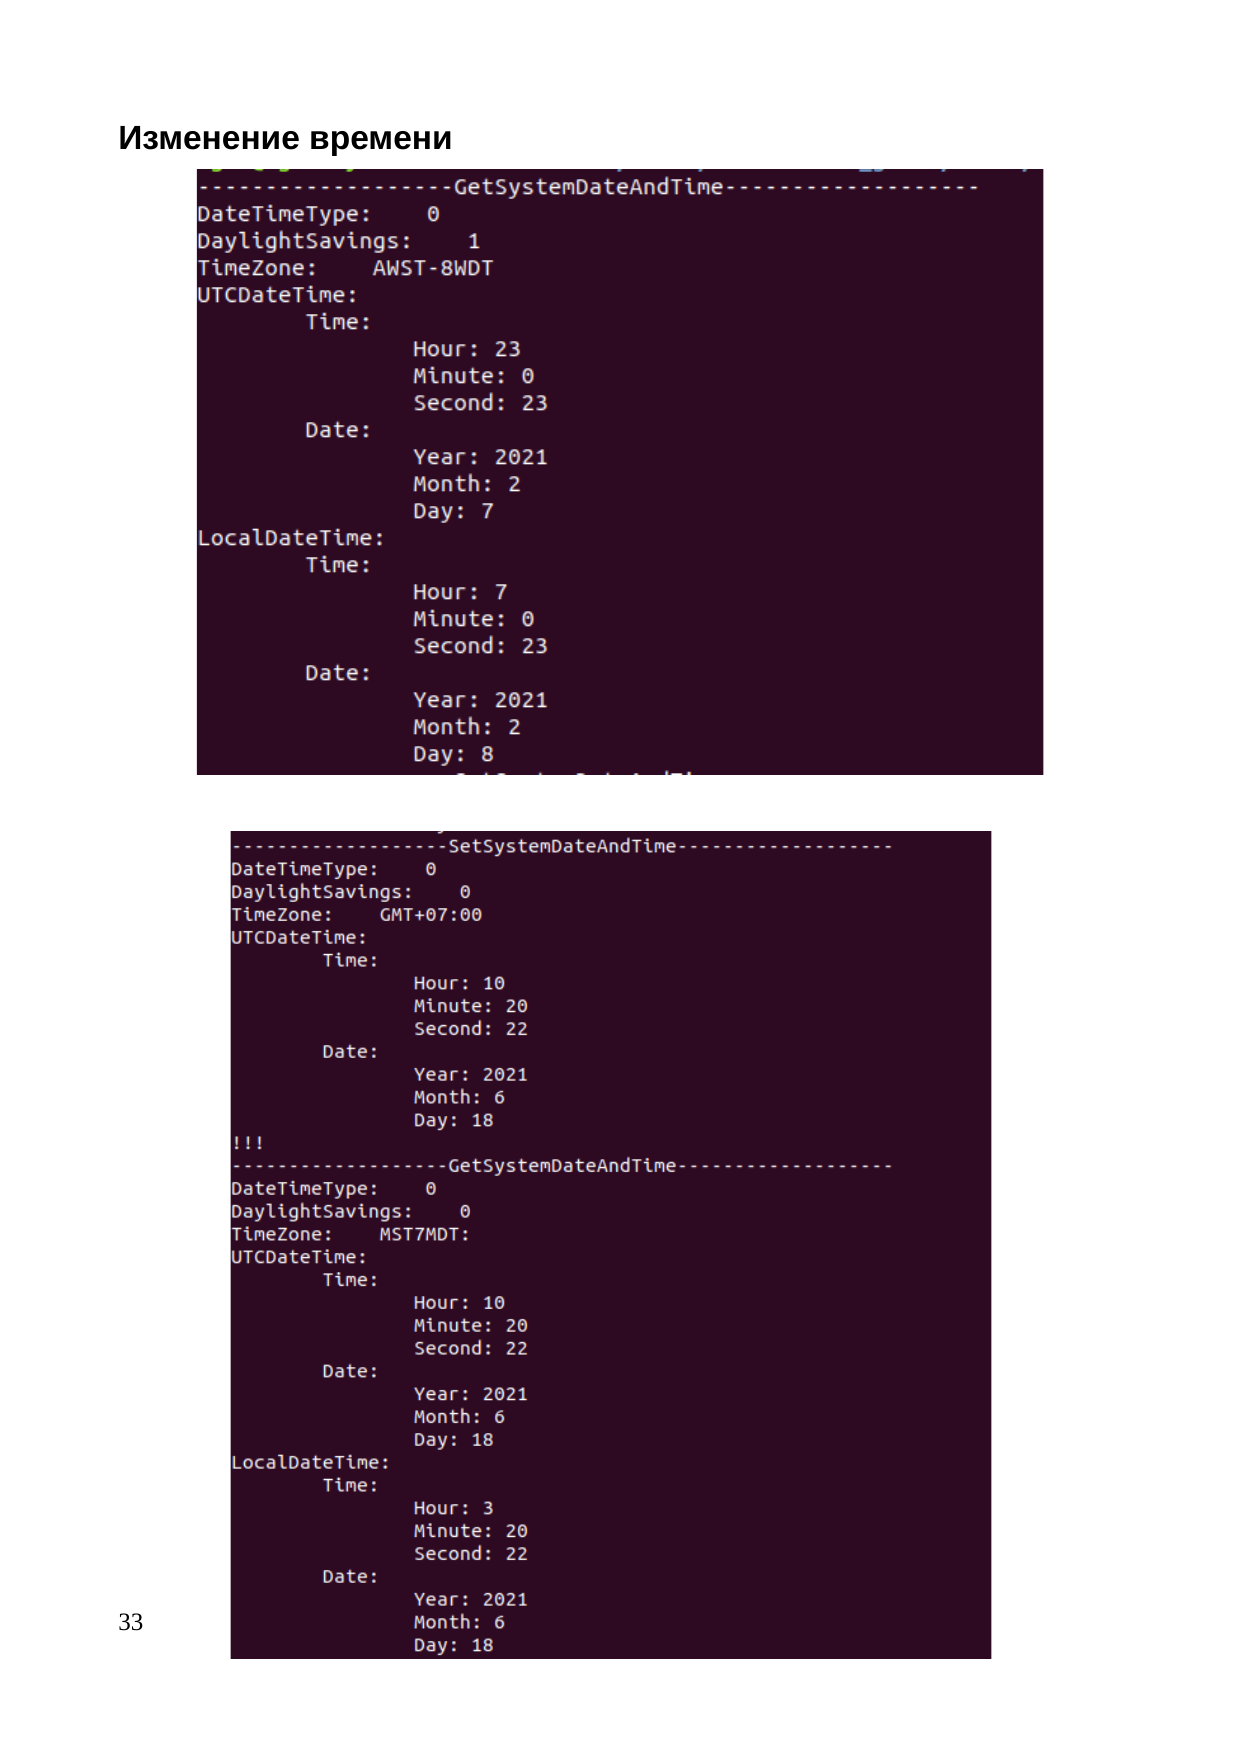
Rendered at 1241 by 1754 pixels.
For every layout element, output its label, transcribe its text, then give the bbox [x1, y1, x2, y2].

picture [196, 169, 1044, 775]
picture [230, 831, 992, 1659]
subtitle Изменение времени [118, 118, 1122, 157]
